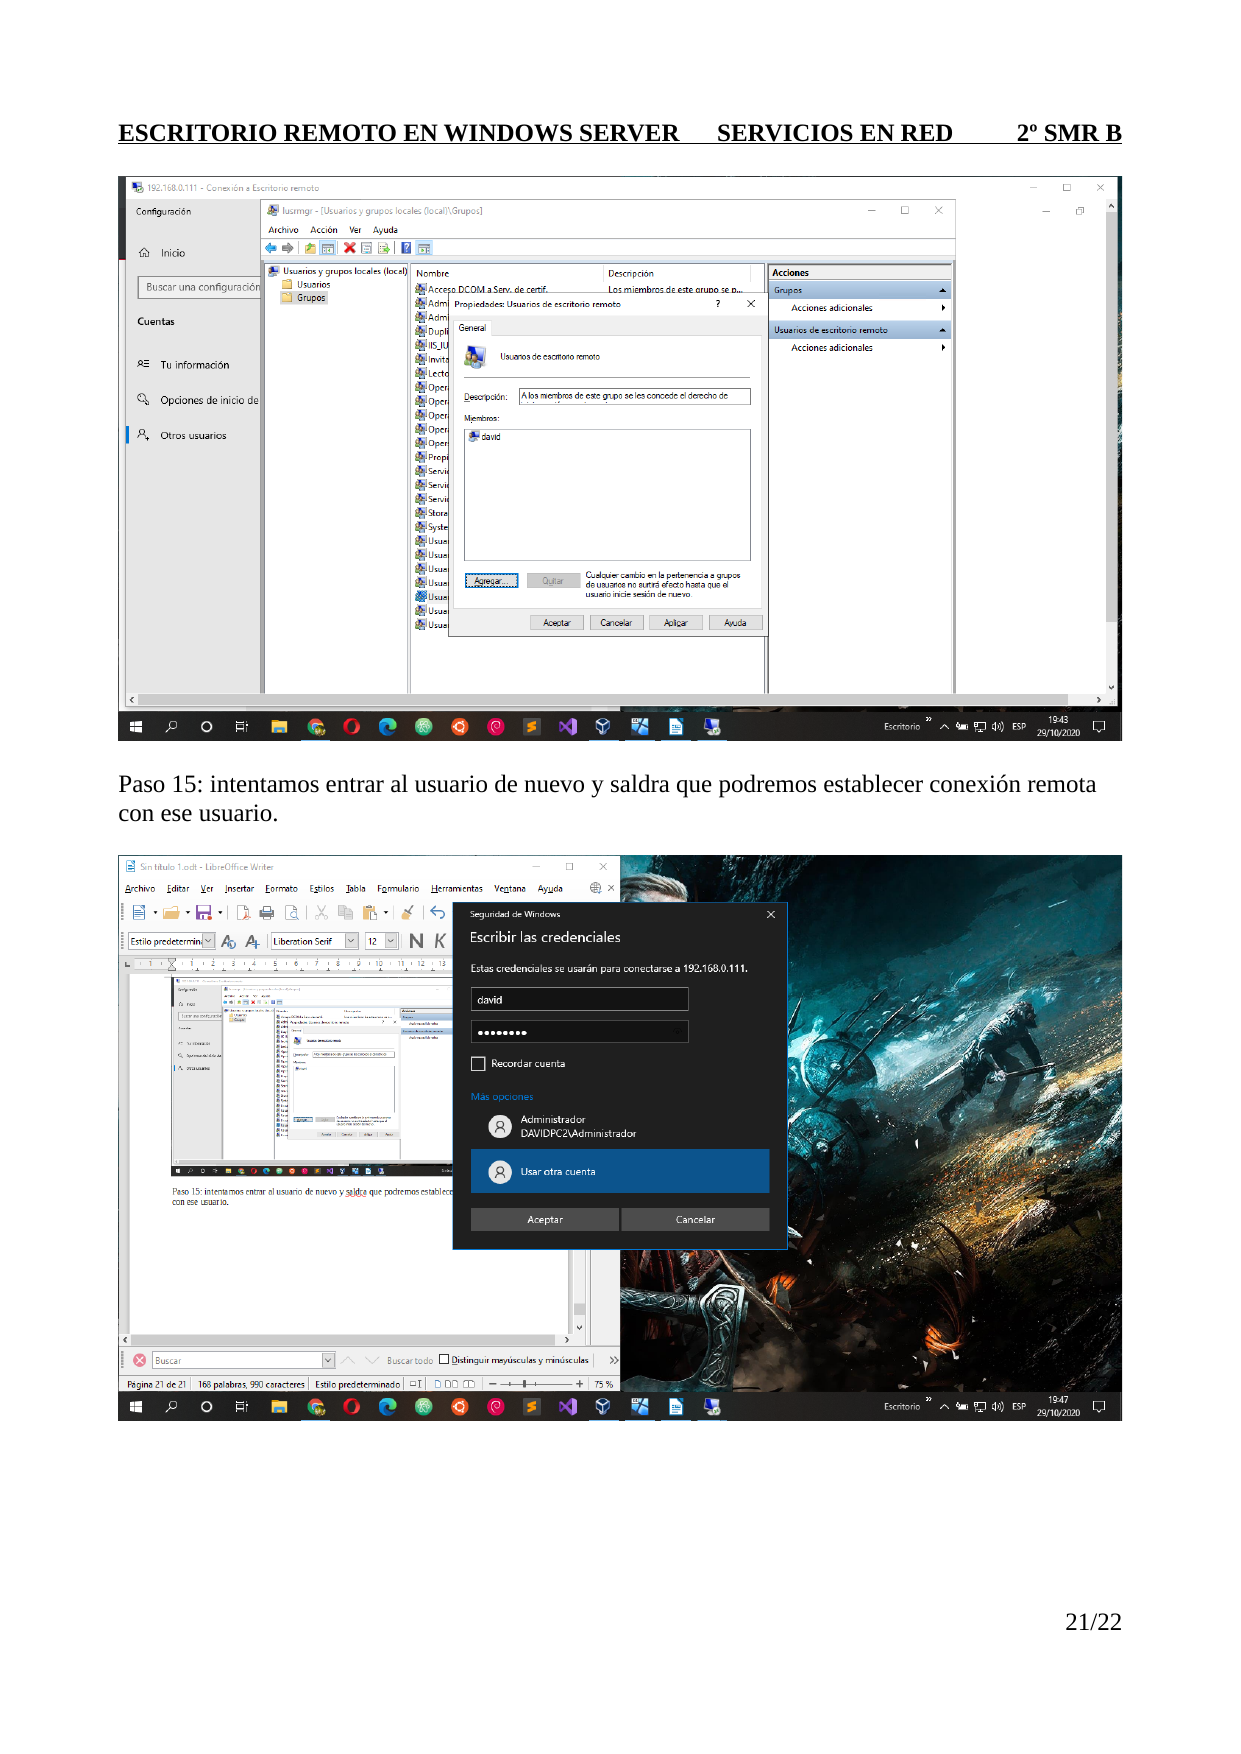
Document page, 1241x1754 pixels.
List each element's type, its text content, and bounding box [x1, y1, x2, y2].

picture [118, 176, 1123, 741]
picture [118, 855, 1123, 1421]
text Paso 15: intentamos entrar al usuario de nuevo y saldra que podremos establecer conexión remota con ese usuario. [118, 769, 1122, 827]
